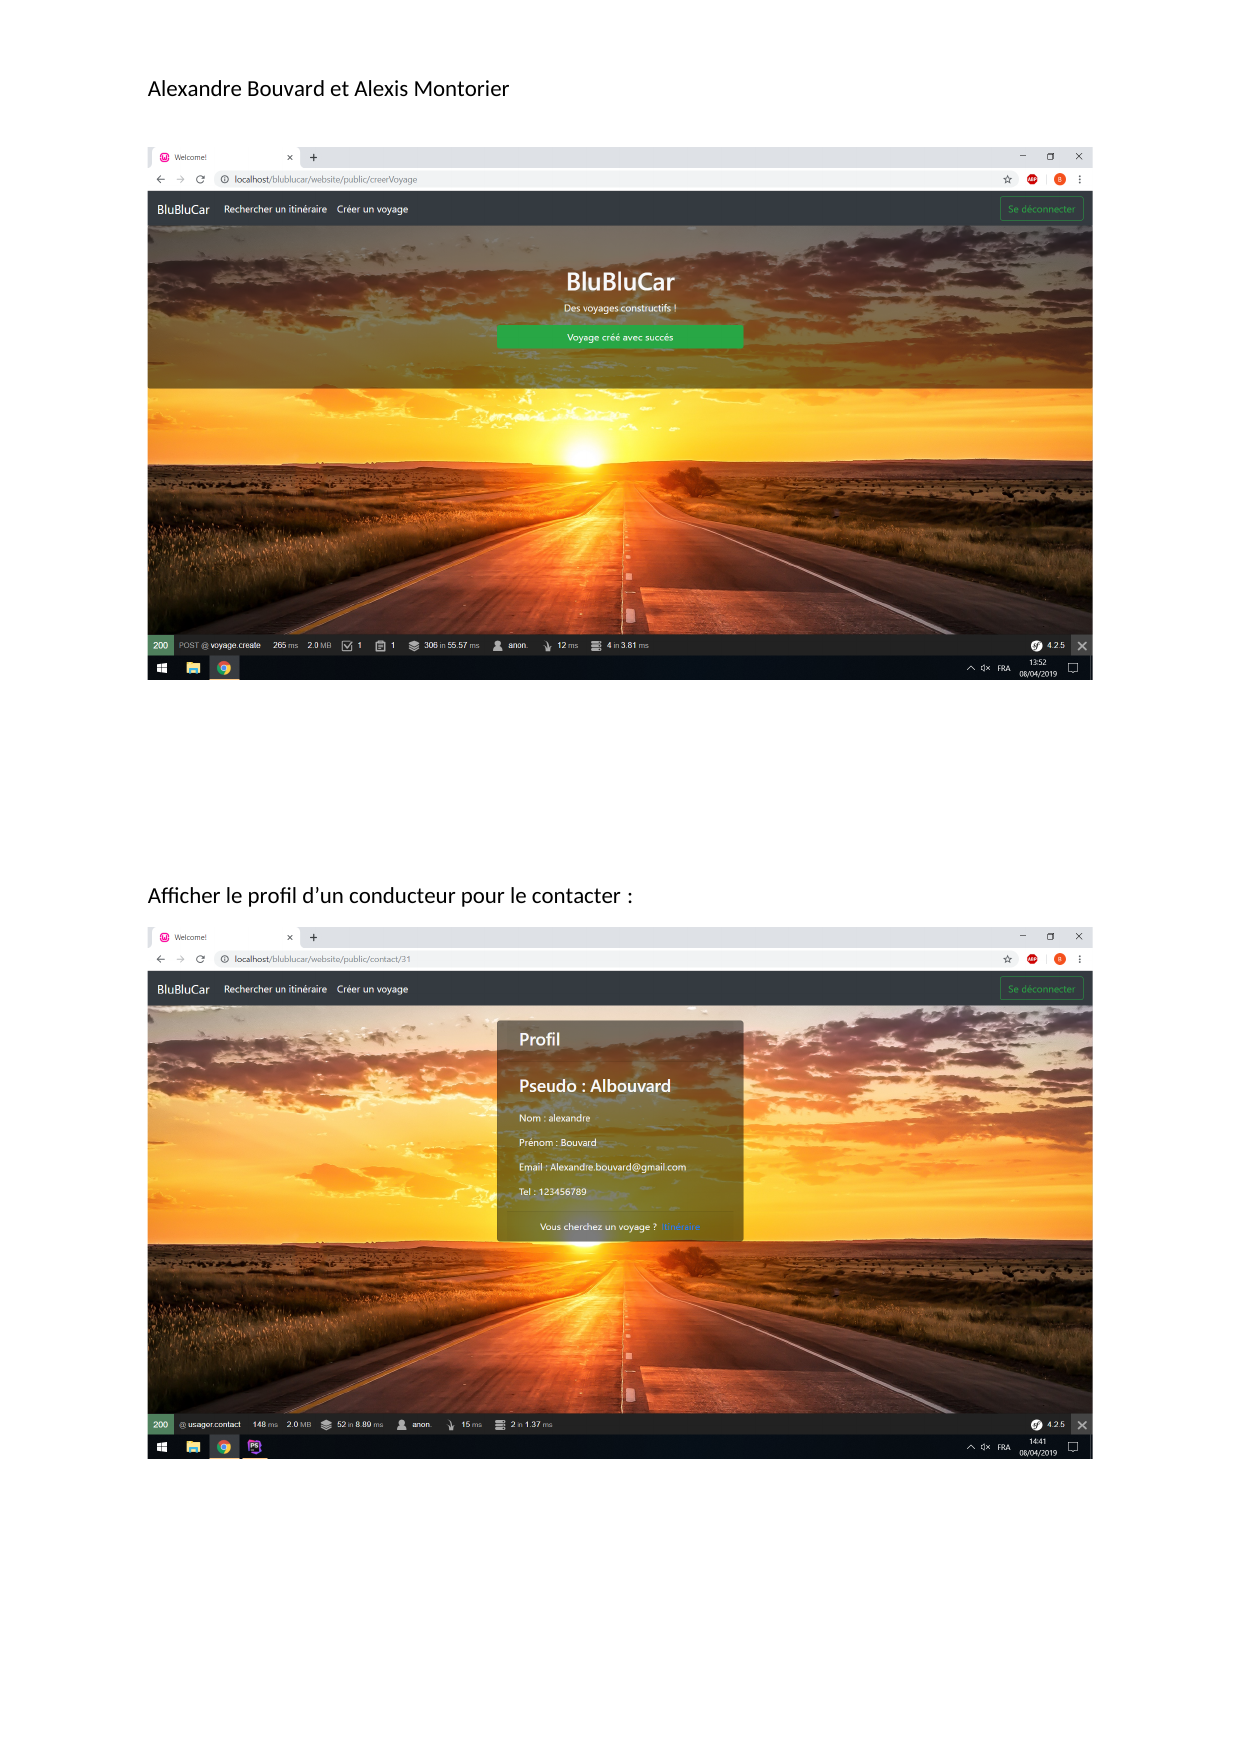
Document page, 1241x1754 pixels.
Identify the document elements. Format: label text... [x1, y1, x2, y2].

text Afficher le profil d’un conducteur pour le contacter : [148, 881, 1093, 909]
